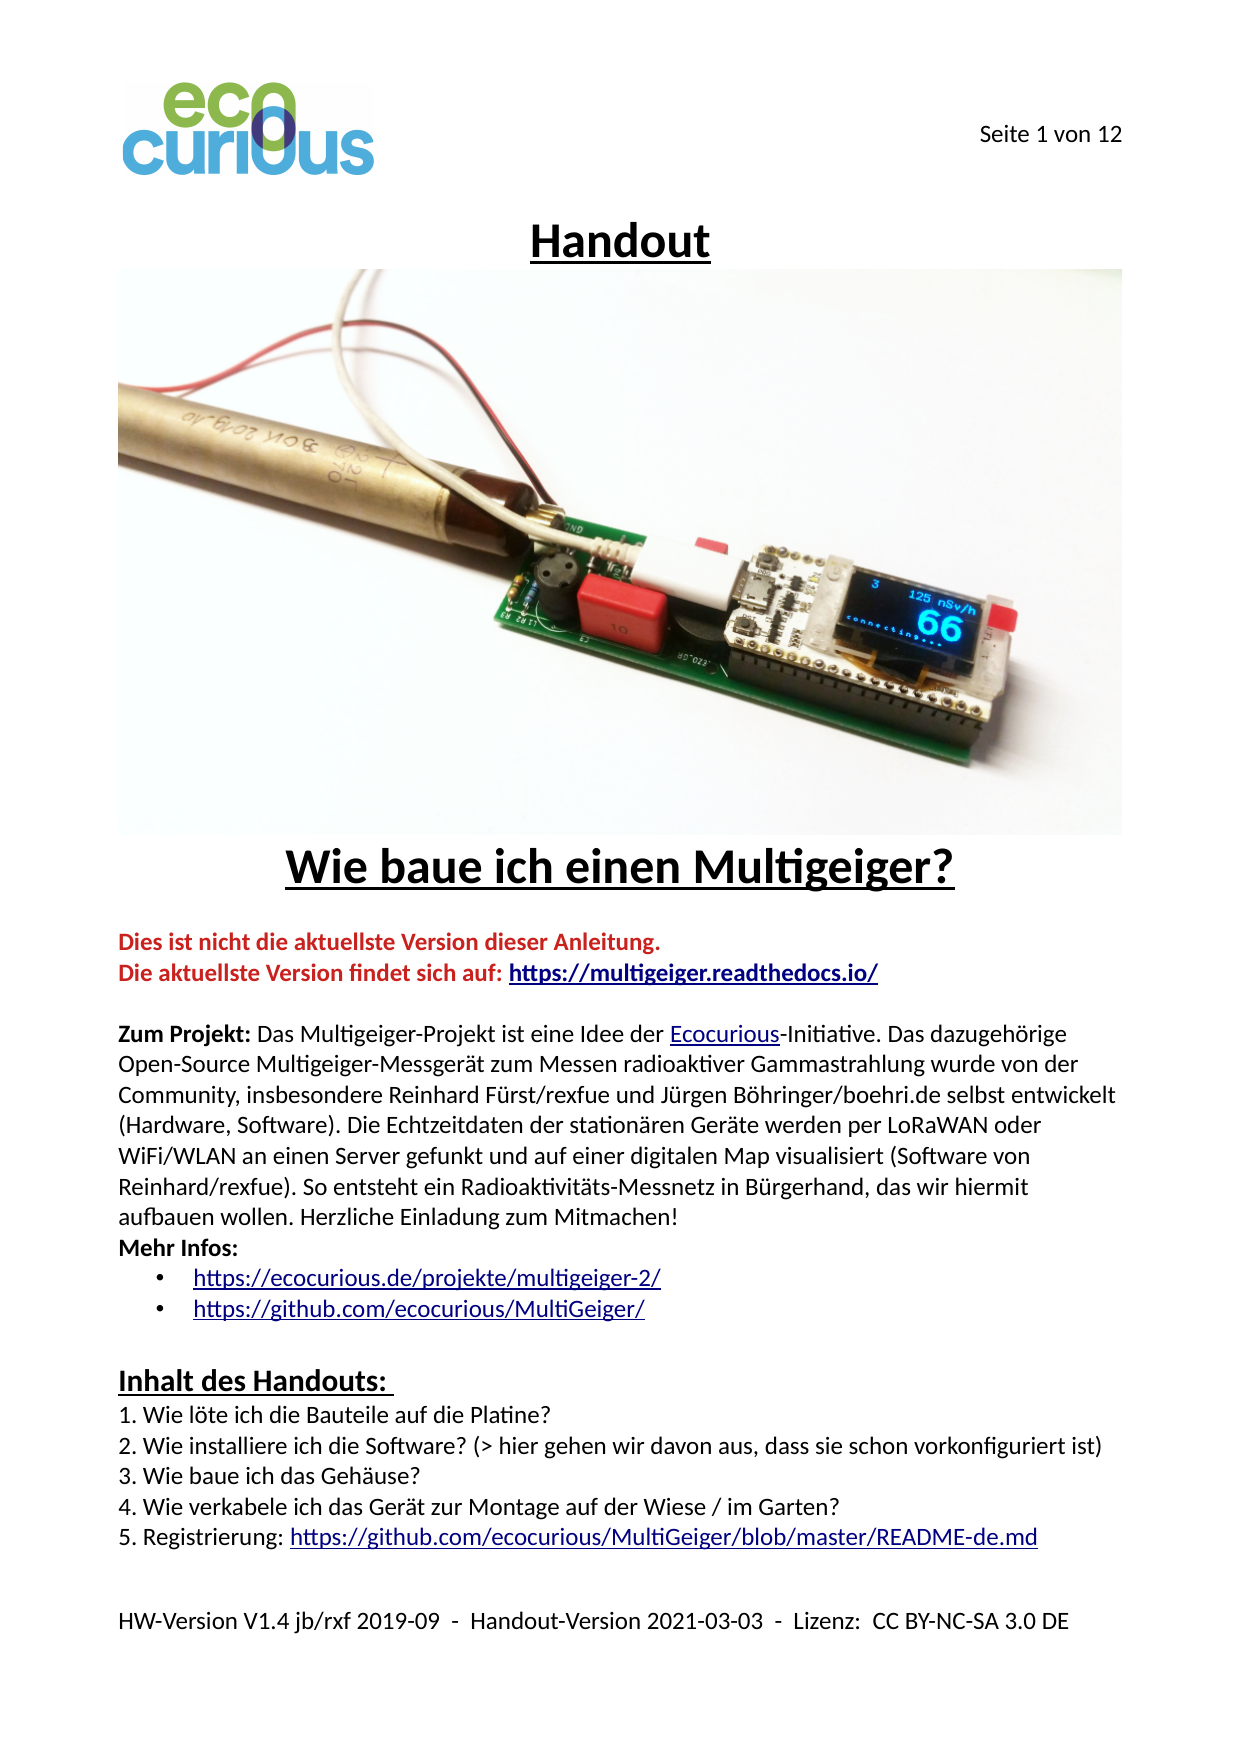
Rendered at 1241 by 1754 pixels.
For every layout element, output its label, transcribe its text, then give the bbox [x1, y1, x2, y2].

list https://ecocurious.de/projekte/multigeiger-2/ [156, 1262, 1122, 1293]
text 2. Wie installiere ich die Software? (> hier gehen wir davon aus, dass sie schon vorkonfiguriert ist) [118, 1430, 1122, 1461]
text Zum Projekt: Das Multigeiger-Projekt ist eine Idee der Ecocurious-Initiative. Das dazugehörige Open-Source Multigeiger-Messgerät zum Messen radioaktiver Gammastrahlung wurde von der Community, insbesondere Reinhard Fürst/rexfue und Jürgen Böhringer/boehri.de selbst entwickelt (Hardware, Software). Die Echtzeitdaten der stationären Geräte werden per LoRaWAN oder WiFi/WLAN an einen Server gefunkt und auf einer digitalen Map visualisiert (Software von Reinhard/rexfue). So entsteht ein Radioaktivitäts-Messnetz in Bürgerhand, das wir hiermit aufbauen wollen. Herzliche Einladung zum Mitmachen! [118, 1018, 1122, 1232]
text Wie baue ich einen Multigeiger? [118, 835, 1122, 896]
text Dies ist nicht die aktuellste Version dieser Anleitung. Die aktuellste Version findet sich auf: https://multigeiger.readthedocs.io/ [118, 926, 1122, 987]
text Mehr Infos: [118, 1232, 1122, 1262]
text 3. Wie baue ich das Gehäuse? [118, 1461, 1122, 1491]
text Handout [118, 209, 1122, 269]
picture [122, 82, 374, 175]
text Inhalt des Handouts: [118, 1361, 1122, 1399]
text 4. Wie verkabele ich das Gerät zur Montage auf der Wiese / im Garten? [118, 1491, 1122, 1522]
picture [118, 269, 1123, 835]
list https://github.com/ecocurious/MultiGeiger/ [156, 1293, 1122, 1323]
text 1. Wie löte ich die Bauteile auf die Platine? [118, 1399, 1122, 1430]
text 5. Registrierung: https://github.com/ecocurious/MultiGeiger/blob/master/README-de.md [118, 1522, 1122, 1552]
